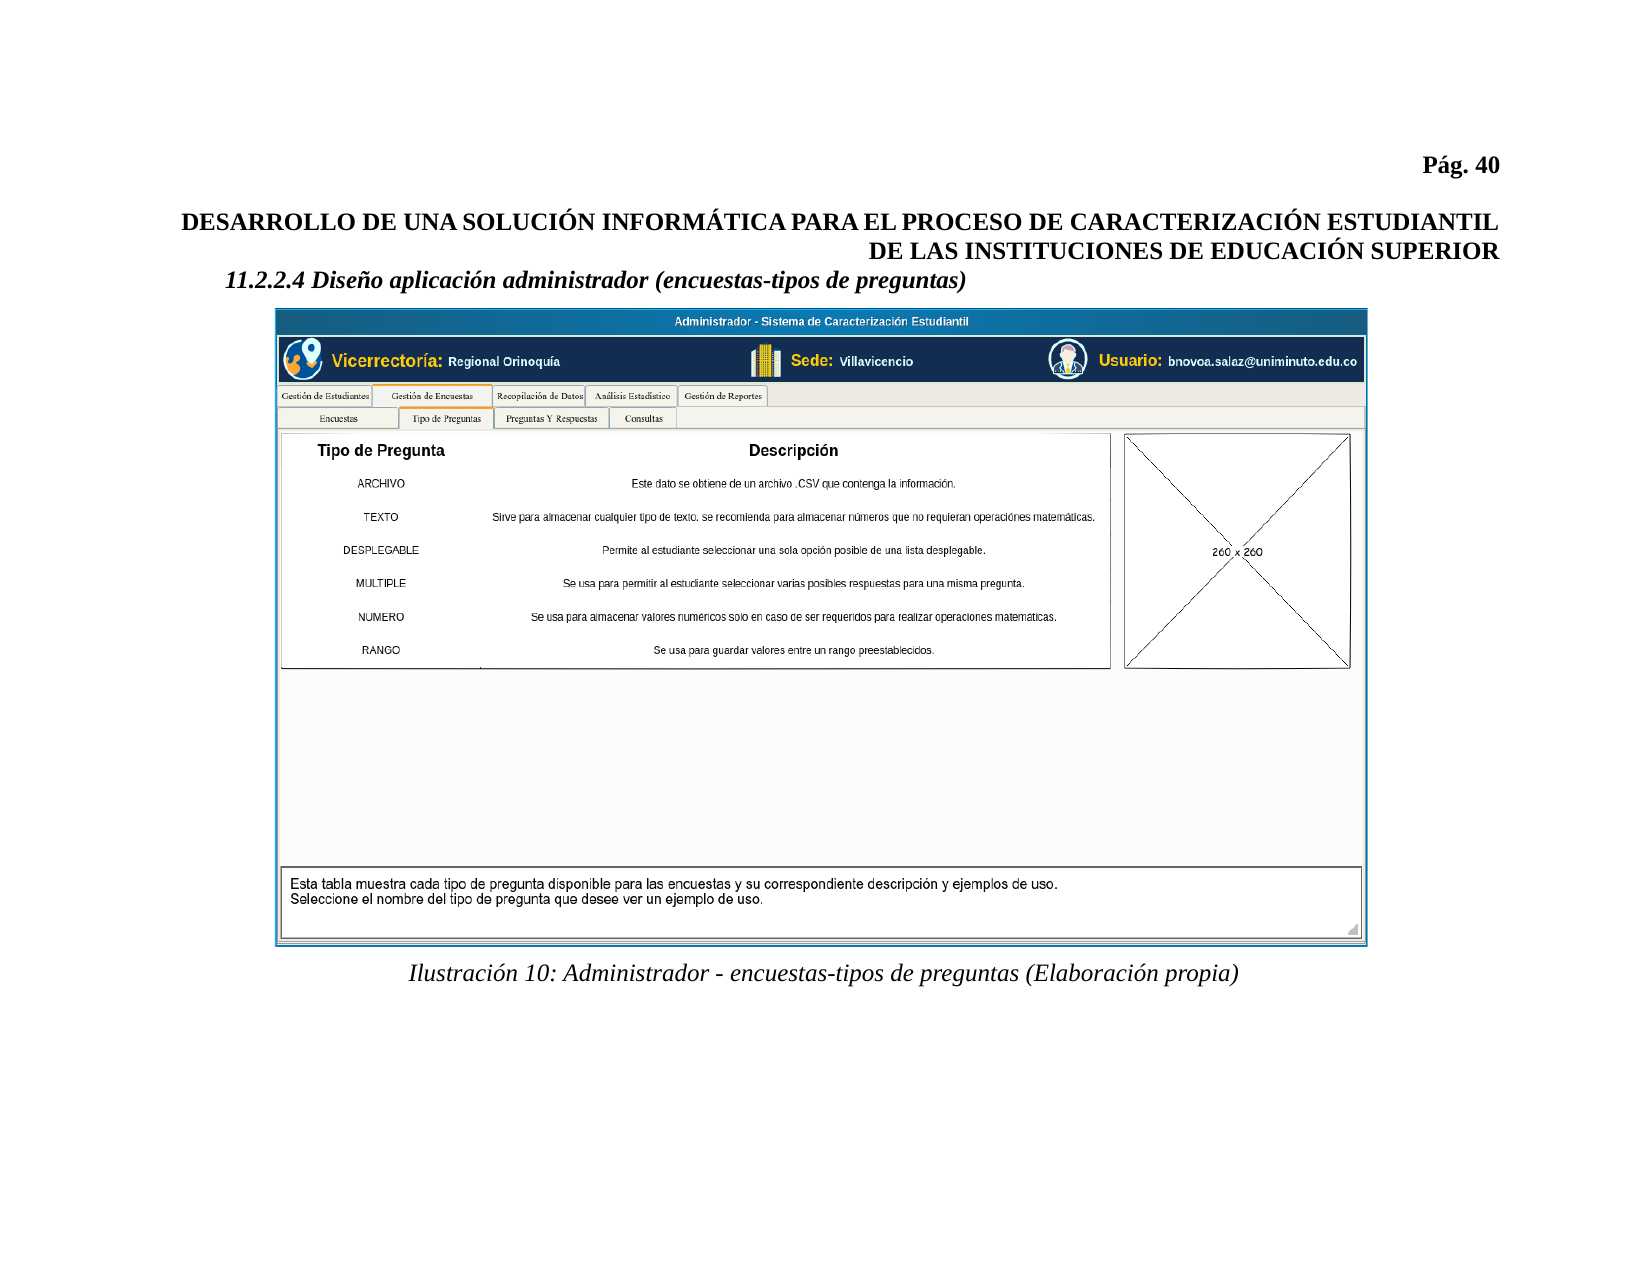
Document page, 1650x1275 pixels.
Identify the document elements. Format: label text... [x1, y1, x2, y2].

picture [944, 318, 954, 325]
text Ilustración 10: Administrador - encuestas-tipos de preguntas (Elaboración propia) [275, 958, 1375, 987]
subtitle 11.2.2.4 Diseño aplicación administrador (encuestas-tipos de preguntas) [150, 265, 1500, 294]
picture [676, 318, 684, 325]
picture [870, 318, 876, 325]
picture [780, 319, 790, 325]
picture [813, 318, 820, 325]
picture [274, 308, 1368, 947]
